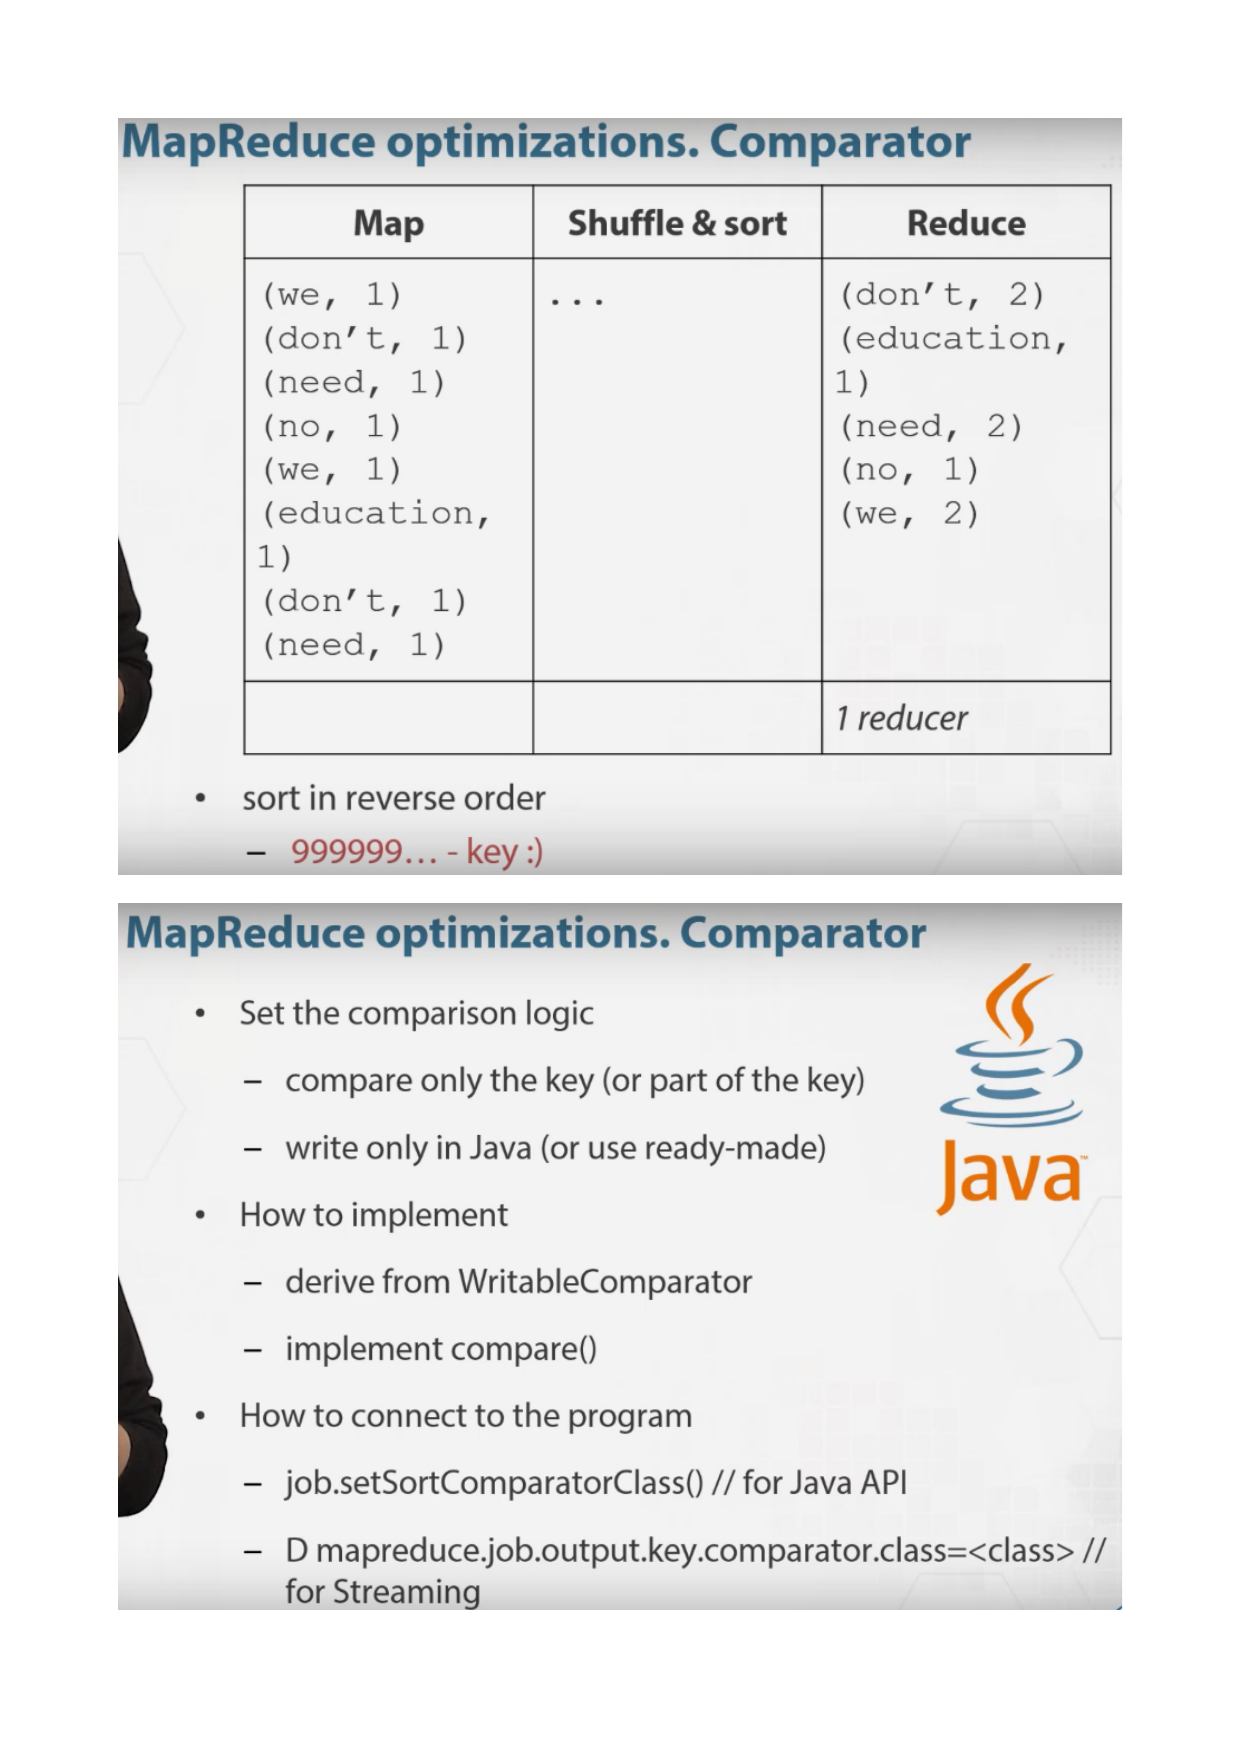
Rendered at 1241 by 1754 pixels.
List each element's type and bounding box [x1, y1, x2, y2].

picture [118, 903, 1123, 1610]
picture [118, 118, 1123, 875]
